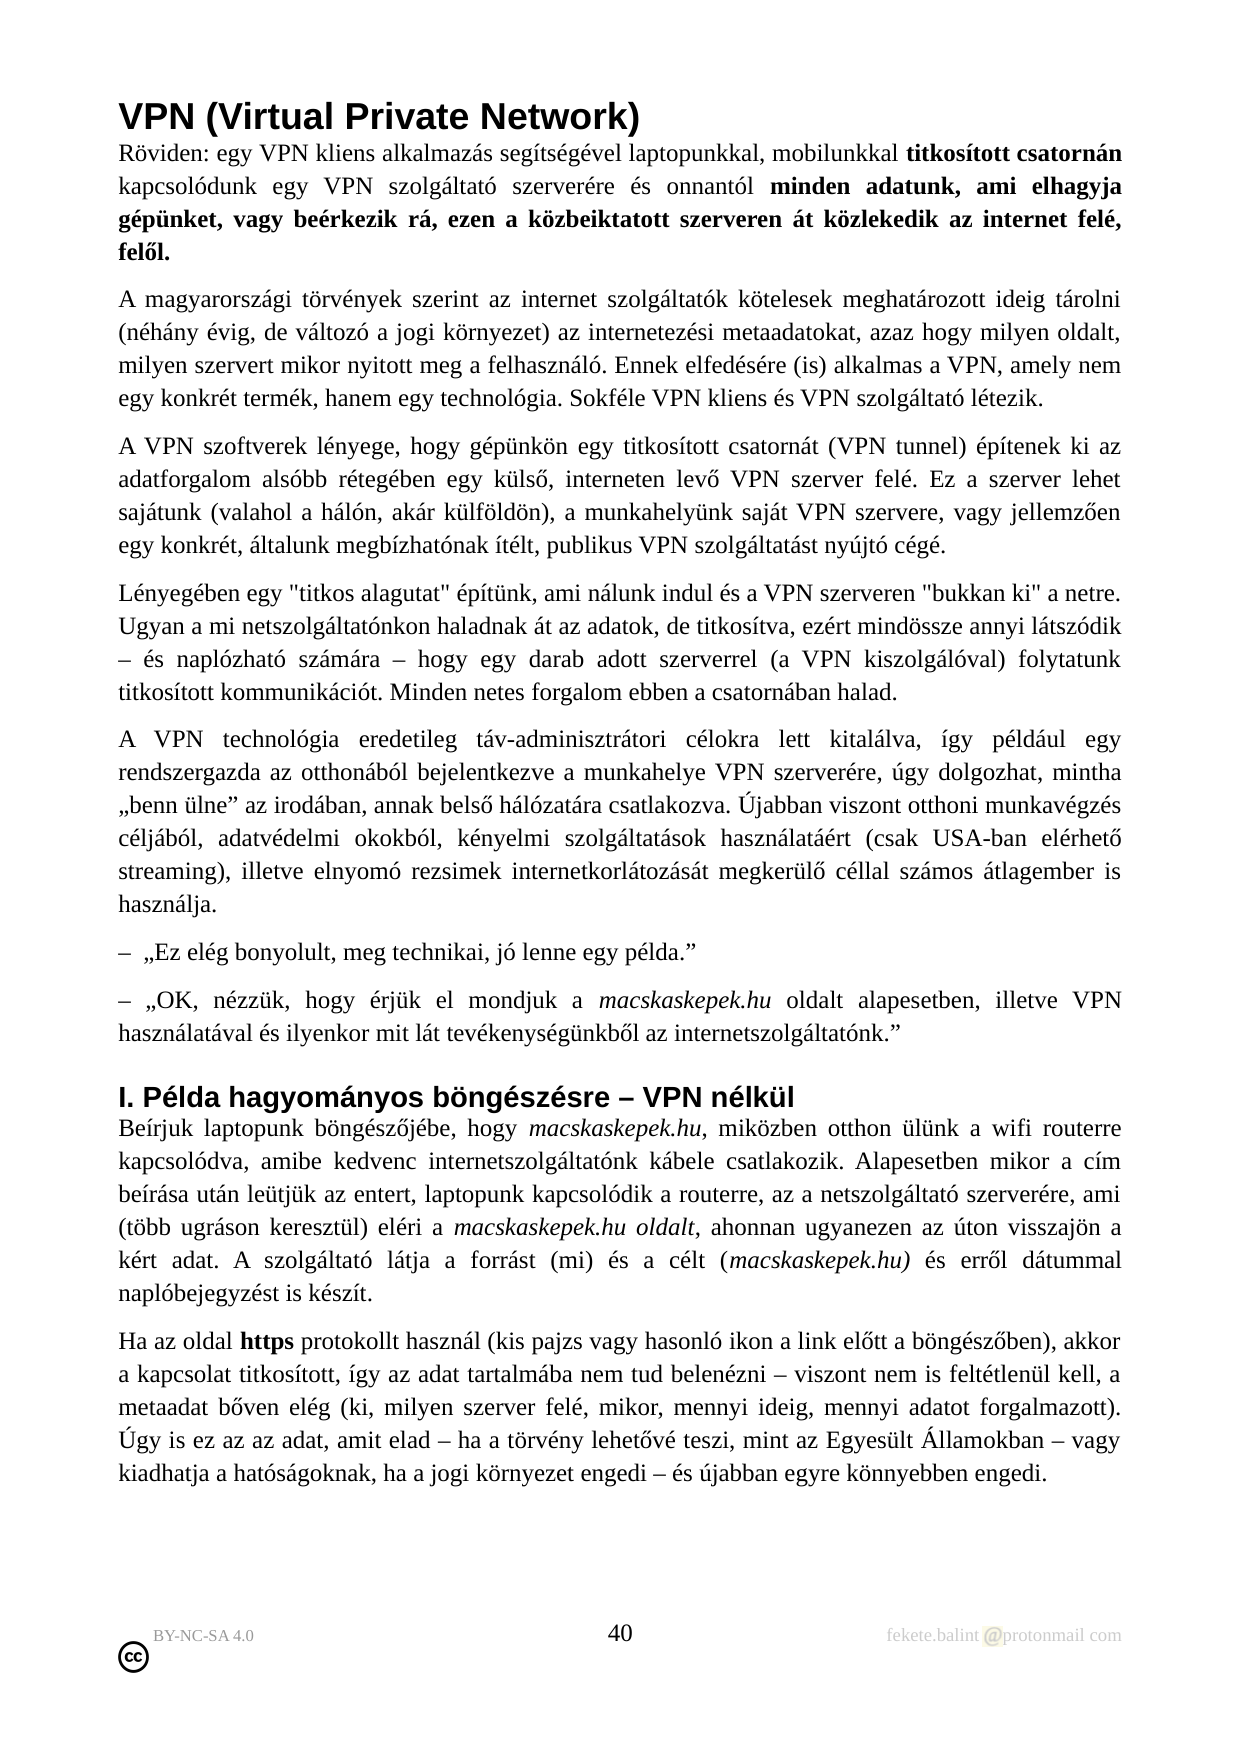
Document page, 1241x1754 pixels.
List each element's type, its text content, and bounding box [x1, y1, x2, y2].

text – „Ez elég bonyolult, meg technikai, jó lenne egy példa.” [118, 937, 1122, 966]
subtitle VPN (Virtual Private Network) [118, 94, 1122, 138]
text A VPN technológia eredetileg táv-adminisztrátori célokra lett kitalálva, így például egy rendszergazda az otthonából bejelentkezve a munkahelye VPN szerverére, úgy dolgozhat, mintha „benn ülne” az irodában, annak belső hálózatára csatlakozva. Újabban viszont otthoni munkavégzés céljából, adatvédelmi okokból, kényelmi szolgáltatások használatáért (csak USA-ban elérhető streaming), illetve elnyomó rezsimek internetkorlátozását megkerülő céllal számos átlagember is használja. [118, 724, 1122, 918]
picture [118, 1641, 149, 1673]
picture [982, 1626, 1003, 1647]
subtitle I. Példa hagyományos böngészésre – VPN nélkül [118, 1080, 1122, 1113]
text Röviden: egy VPN kliens alkalmazás segítségével laptopunkkal, mobilunkkal titkosított csatornán kapcsolódunk egy VPN szolgáltató szerverére és onnantól minden adatunk, ami elhagyja gépünket, vagy beérkezik rá, ezen a közbeiktatott szerveren át közlekedik az internet felé, felől. [118, 138, 1122, 266]
text Lényegében egy "titkos alagutat" építünk, ami nálunk indul és a VPN szerveren "bukkan ki" a netre. Ugyan a mi netszolgáltatónkon haladnak át az adatok, de titkosítva, ezért mindössze annyi látszódik – és naplózható számára – hogy egy darab adott szerverrel (a VPN kiszolgálóval) folytatunk titkosított kommunikációt. Minden netes forgalom ebben a csatornában halad. [118, 578, 1122, 706]
text Beírjuk laptopunk böngészőjébe, hogy macskaskepek.hu, miközben otthon ülünk a wifi routerre kapcsolódva, amibe kedvenc internetszolgáltatónk kábele csatlakozik. Alapesetben mikor a cím beírása után leütjük az entert, laptopunk kapcsolódik a routerre, az a netszolgáltató szerverére, ami (több ugráson keresztül) eléri a macskaskepek.hu oldalt, ahonnan ugyanezen az úton visszajön a kért adat. A szolgáltató látja a forrást (mi) és a célt (macskaskepek.hu) és erről dátummal naplóbejegyzést is készít. [118, 1113, 1122, 1307]
text A VPN szoftverek lényege, hogy gépünkön egy titkosított csatornát (VPN tunnel) építenek ki az adatforgalom alsóbb rétegében egy külső, interneten levő VPN szerver felé. Ez a szerver lehet sajátunk (valahol a hálón, akár külföldön), a munkahelyünk saját VPN szervere, vagy jellemzően egy konkrét, általunk megbízhatónak ítélt, publikus VPN szolgáltatást nyújtó cégé. [118, 431, 1122, 559]
text – „OK, nézzük, hogy érjük el mondjuk a macskaskepek.hu oldalt alapesetben, illetve VPN használatával és ilyenkor mit lát tevékenységünkből az internetszolgáltatónk.” [118, 985, 1122, 1046]
text A magyarországi törvények szerint az internet szolgáltatók kötelesek meghatározott ideig tárolni (néhány évig, de változó a jogi környezet) az internetezési metaadatokat, azaz hogy milyen oldalt, milyen szervert mikor nyitott meg a felhasználó. Ennek elfedésére (is) alkalmas a VPN, amely nem egy konkrét termék, hanem egy technológia. Sokféle VPN kliens és VPN szolgáltató létezik. [118, 284, 1122, 412]
text Ha az oldal https protokollt használ (kis pajzs vagy hasonló ikon a link előtt a böngészőben), akkor a kapcsolat titkosított, így az adat tartalmába nem tud belenézni – viszont nem is feltétlenül kell, a metaadat bőven elég (ki, milyen szerver felé, mikor, mennyi ideig, mennyi adatot forgalmazott). Úgy is ez az az adat, amit elad – ha a törvény lehetővé teszi, mint az Egyesült Államokban – vagy kiadhatja a hatóságoknak, ha a jogi környezet engedi – és újabban egyre könnyebben engedi. [118, 1326, 1122, 1487]
